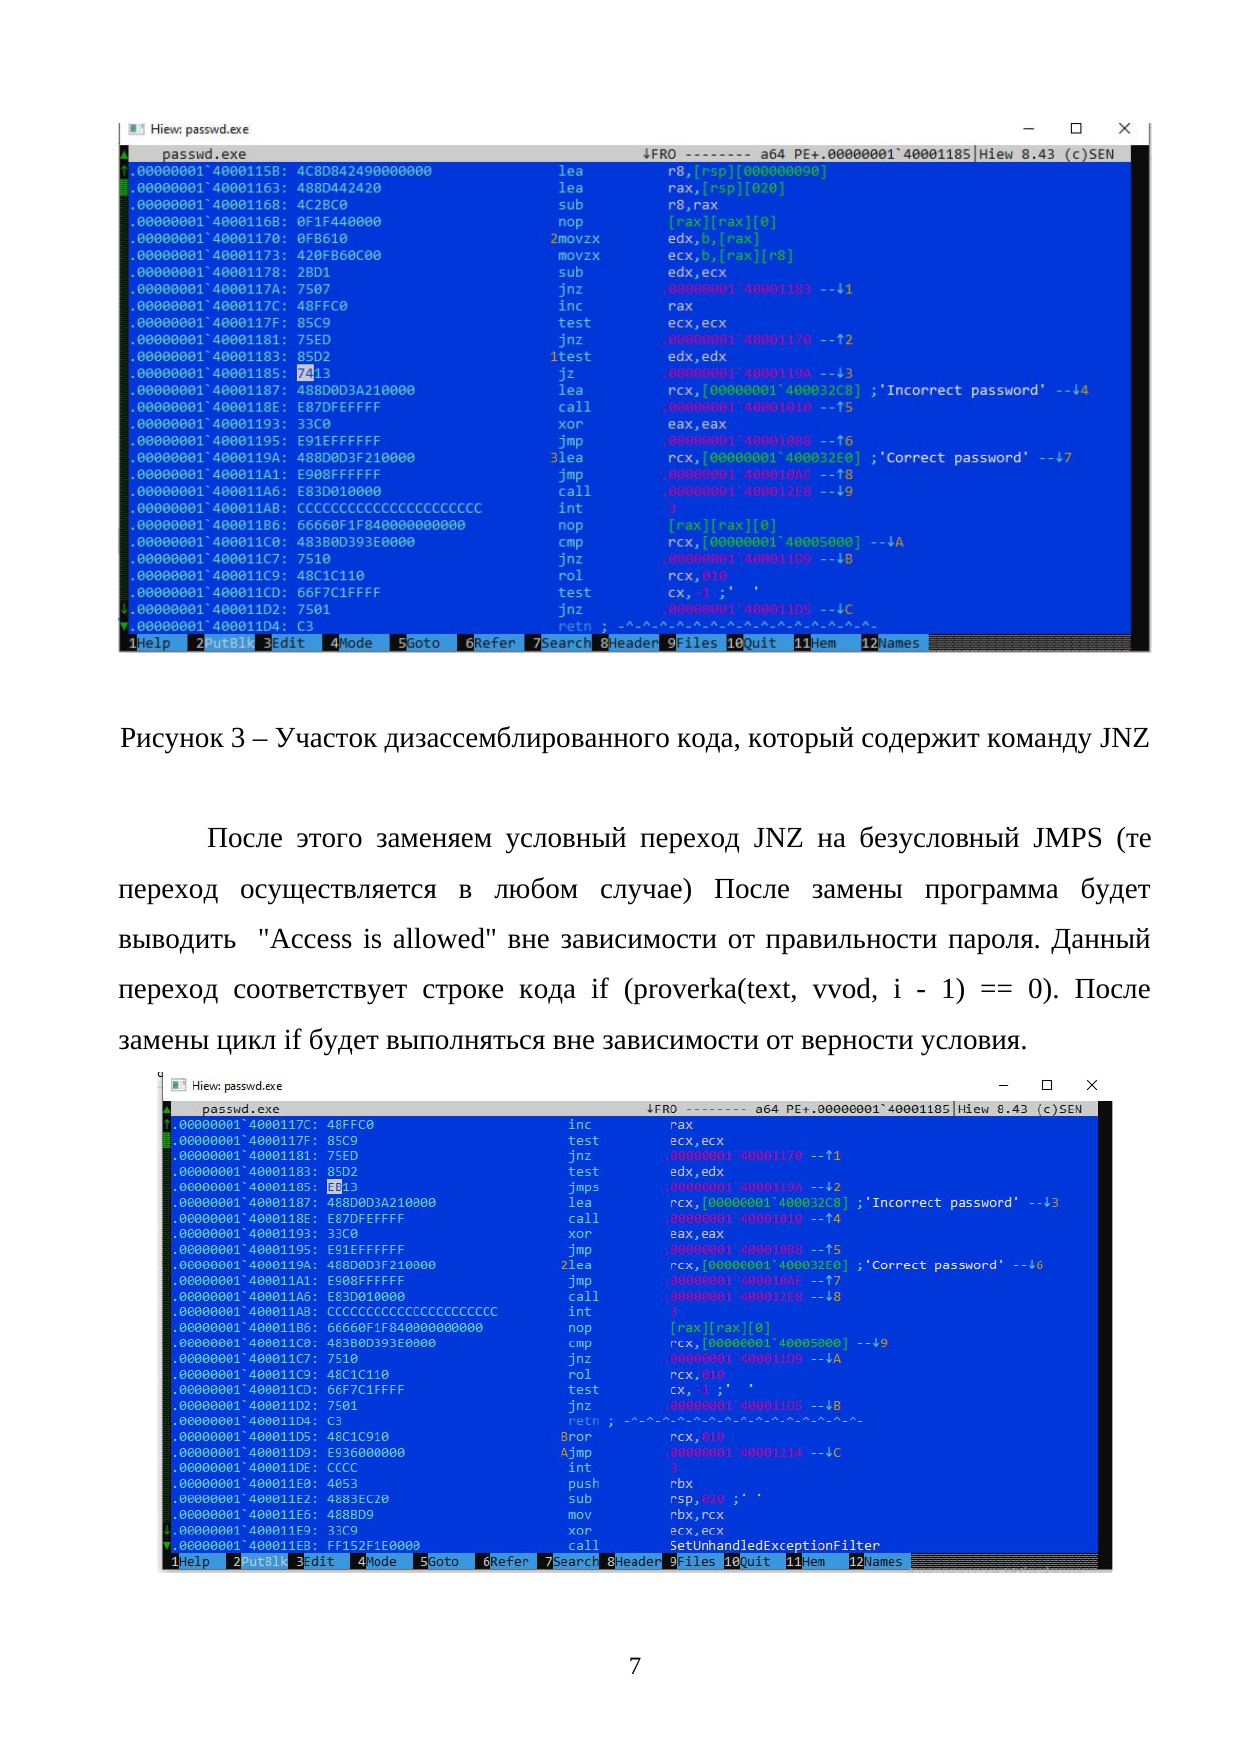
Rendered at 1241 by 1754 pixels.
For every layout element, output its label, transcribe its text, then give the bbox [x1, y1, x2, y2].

text После этого заменяем условный переход JNZ на безусловный JMPS (те переход осуществляется в любом случае) После замены программа будет выводить "Access is allowed" вне зависимости от правильности пароля. Данный переход соответствует строке кода if (proverka(text, vvod, i - 1) == 0). После замены цикл if будет выполняться вне зависимости от верности условия. [118, 821, 1152, 1055]
picture [118, 123, 1152, 653]
text Рисунок 3 – Участок дизассемблированного кода, который содержит команду JNZ [118, 720, 1152, 753]
picture [157, 1072, 1113, 1573]
